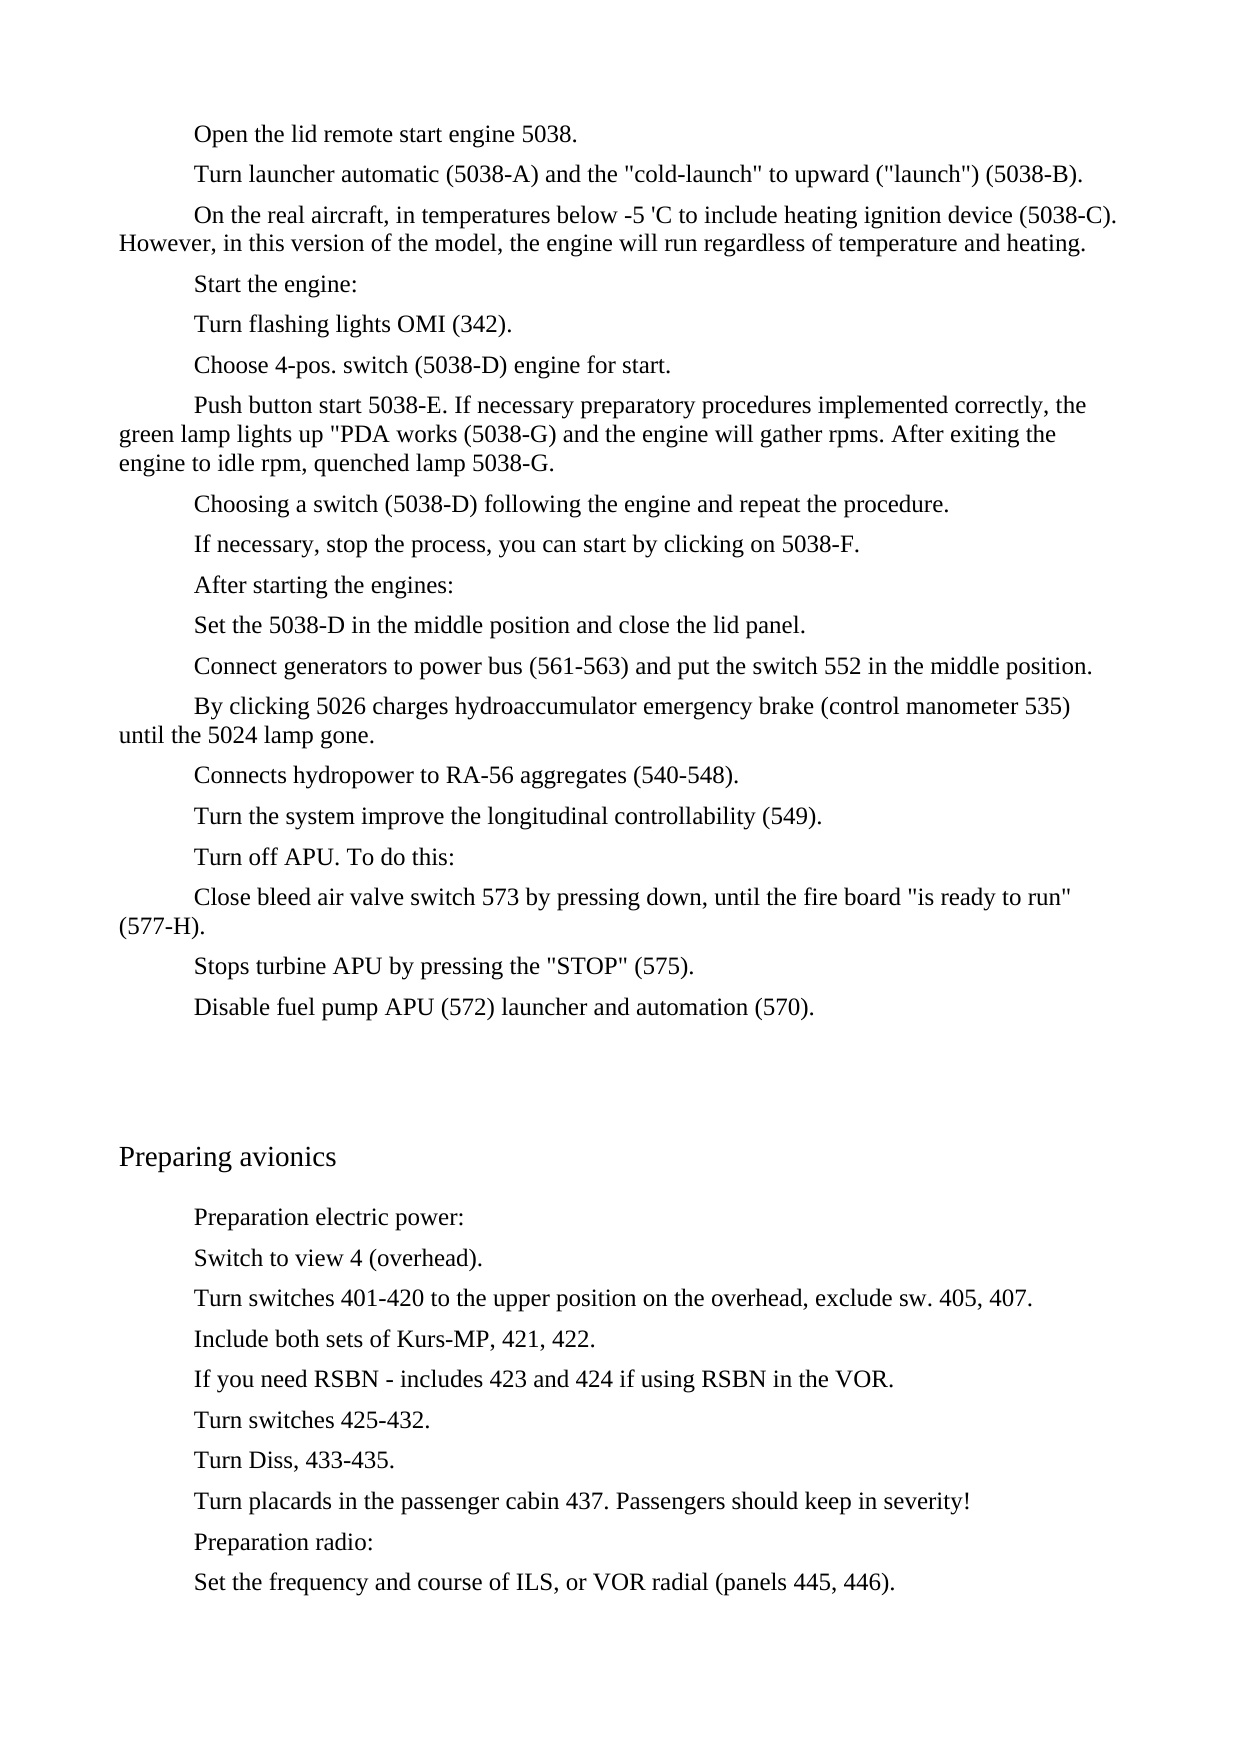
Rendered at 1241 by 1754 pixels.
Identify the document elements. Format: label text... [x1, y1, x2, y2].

text On the real aircraft, in temperatures below -5 'C to include heating ignition device (5038-C). However, in this version of the model, the engine will run regardless of temperature and heating. [119, 200, 1122, 257]
text Connect generators to power bus (561-563) and put the switch 552 in the middle position. [119, 651, 1122, 679]
text Turn off APU. To do this: [119, 842, 1122, 870]
text Switch to view 4 (overhead). [119, 1243, 1122, 1272]
text Include both sets of Kurs-MP, 421, 422. [119, 1324, 1122, 1353]
text Turn switches 425-432. [119, 1405, 1122, 1434]
text If you need RSBN - includes 423 and 424 if using RSBN in the VOR. [119, 1364, 1122, 1393]
text Push button start 5038-E. If necessary preparatory procedures implemented correctly, the green lamp lights up "PDA works (5038-G) and the engine will gather rpms. After exiting the engine to idle rpm, quenched lamp 5038-G. [119, 391, 1122, 477]
text Preparing avionics [119, 1139, 1122, 1172]
text Turn flashing lights OMI (342). [119, 309, 1122, 338]
text Stops turbine APU by pressing the "STOP" (575). [119, 951, 1122, 980]
text Connects hydropower to RA-56 aggregates (540-548). [119, 761, 1122, 789]
text Open the lid remote start engine 5038. [119, 119, 1122, 147]
text Set the frequency and course of ILS, or VOR radial (panels 445, 446). [119, 1567, 1122, 1596]
text Set the 5038-D in the middle position and close the lid panel. [119, 610, 1122, 639]
text Choose 4-pos. switch (5038-D) engine for start. [119, 350, 1122, 379]
text After starting the engines: [119, 570, 1122, 598]
text Preparation radio: [119, 1527, 1122, 1555]
text Turn the system improve the longitudinal controllability (549). [119, 801, 1122, 830]
text Preparation electric power: [119, 1202, 1122, 1231]
text Turn placards in the passenger cabin 437. Passengers should keep in severity! [119, 1486, 1122, 1515]
text Start the engine: [119, 269, 1122, 298]
text Disable fuel pump APU (572) launcher and automation (570). [119, 992, 1122, 1021]
text If necessary, stop the process, you can start by clicking on 5038-F. [119, 529, 1122, 558]
text Choosing a switch (5038-D) following the engine and repeat the procedure. [119, 489, 1122, 517]
text Turn Diss, 433-435. [119, 1446, 1122, 1474]
text By clicking 5026 charges hydroaccumulator emergency brake (control manometer 535) until the 5024 lamp gone. [119, 691, 1122, 749]
text Close bleed air valve switch 573 by pressing down, until the fire board "is ready to run" (577-H). [119, 882, 1122, 939]
text Turn switches 401-420 to the upper position on the overhead, exclude sw. 405, 407. [119, 1283, 1122, 1312]
text Turn launcher automatic (5038-A) and the "cold-launch" to upward ("launch") (5038-B). [119, 159, 1122, 188]
